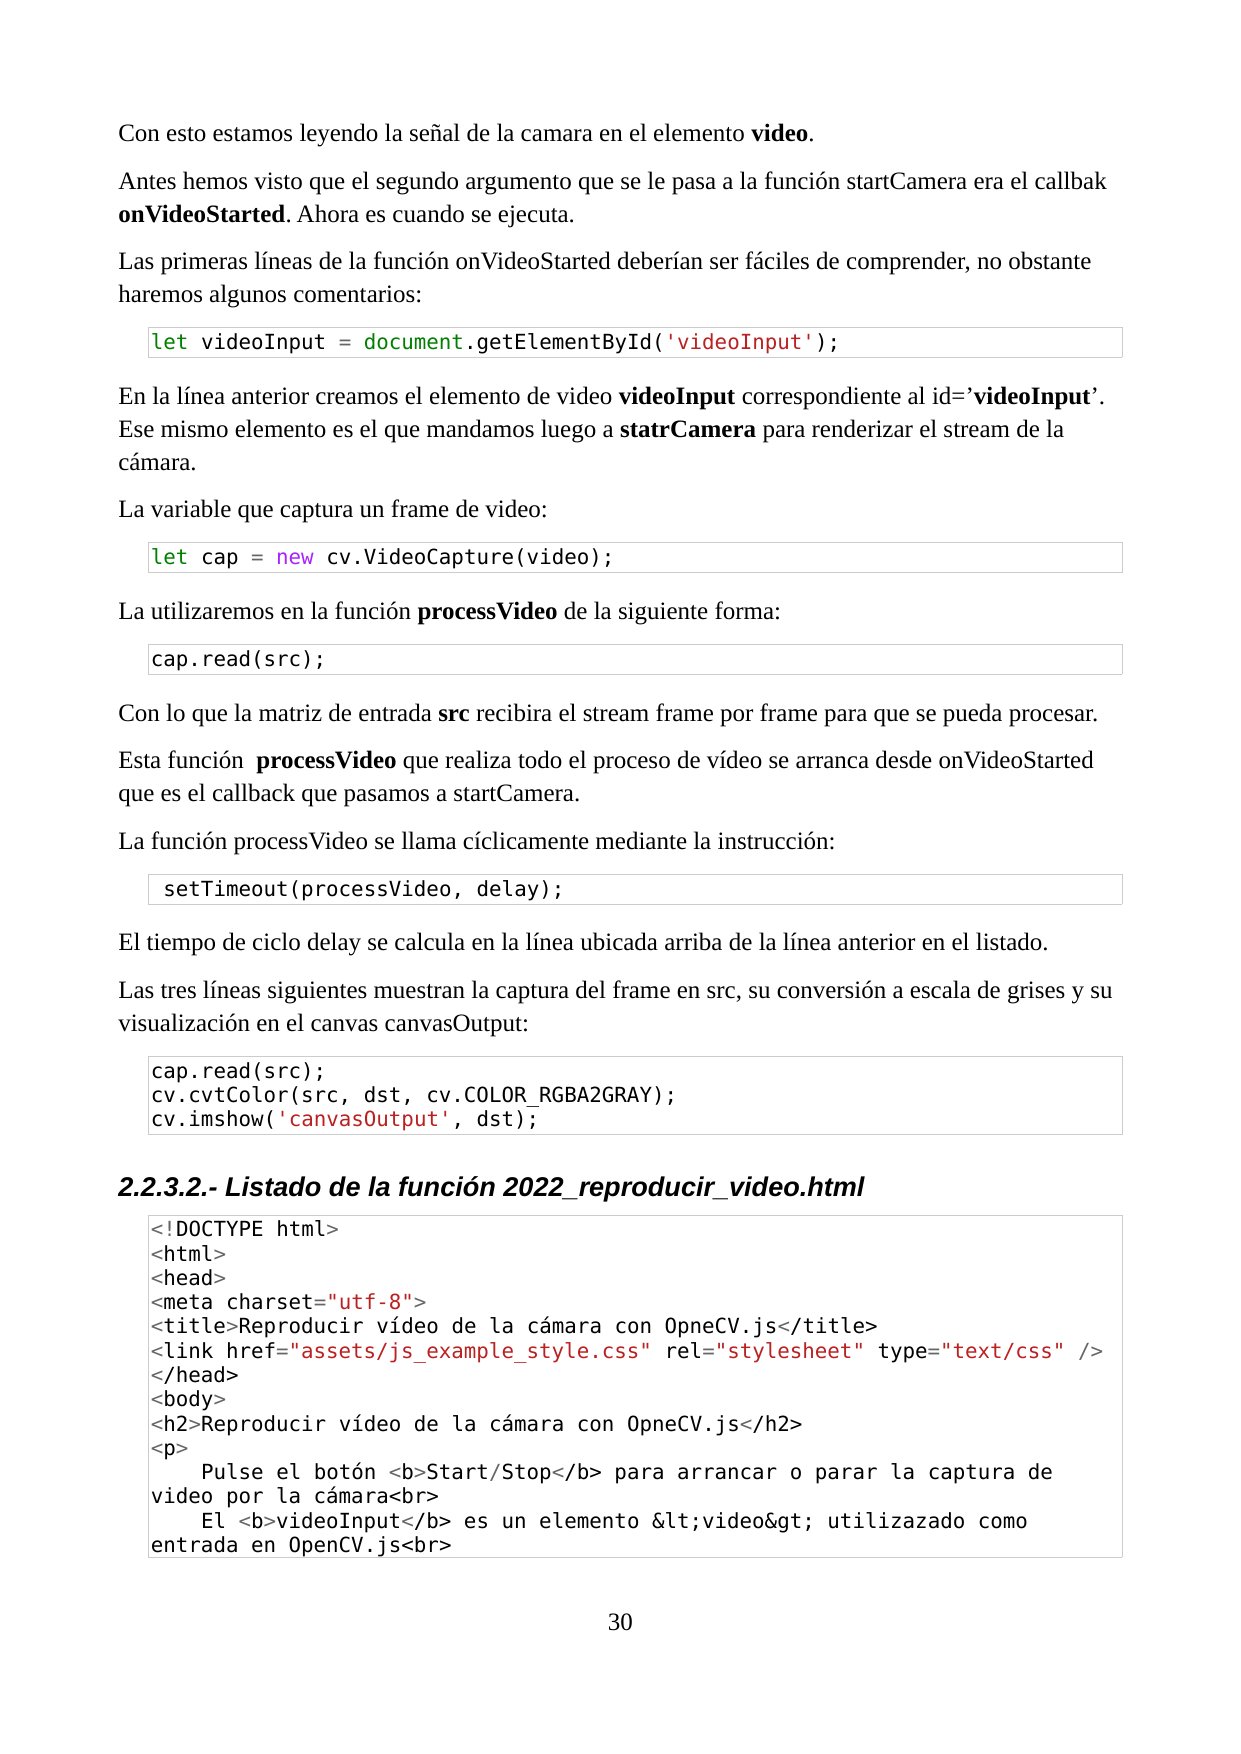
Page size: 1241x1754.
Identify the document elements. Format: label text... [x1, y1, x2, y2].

text Con lo que la matriz de entrada src recibira el stream frame por frame para que se pueda procesar. [118, 698, 1122, 726]
text La variable que captura un frame de video: [118, 494, 1122, 523]
text La función processVideo se llama cíclicamente mediante la instrucción: [118, 826, 1122, 855]
text <head> [149, 1263, 1122, 1287]
text Con esto estamos leyendo la señal de la camara en el elemento video. [118, 118, 1122, 147]
text let cap = new cv.VideoCapture(video); [149, 543, 1122, 572]
subtitle Listado de la función 2022_reproducir_video.html [118, 1171, 1122, 1202]
text El <b>videoInput</b> es un elemento &lt;video&gt; utilizazado como entrada en OpenCV.js<br> [149, 1506, 1122, 1557]
text setTimeout(processVideo, delay); [149, 875, 1122, 904]
text El tiempo de ciclo delay se calcula en la línea ubicada arriba de la línea anterior en el listado. [118, 927, 1122, 956]
text <html> [149, 1239, 1122, 1263]
text cv.imshow('canvasOutput', dst); [149, 1104, 1122, 1134]
text <title>Reproducir vídeo de la cámara con OpneCV.js</title> [149, 1312, 1122, 1336]
text </head> [149, 1360, 1122, 1384]
text <meta charset="utf-8"> [149, 1287, 1122, 1312]
text Las primeras líneas de la función onVideoStarted deberían ser fáciles de comprender, no obstante haremos algunos comentarios: [118, 246, 1122, 308]
text Las tres líneas siguientes muestran la captura del frame en src, su conversión a escala de grises y su visualización en el canvas canvasOutput: [118, 975, 1122, 1037]
text <link href="assets/js_example_style.css" rel="stylesheet" type="text/css" /> [149, 1336, 1122, 1360]
text En la línea anterior creamos el elemento de video videoInput correspondiente al id=’videoInput’. Ese mismo elemento es el que mandamos luego a statrCamera para renderizar el stream de la cámara. [118, 381, 1122, 476]
text Esta función processVideo que realiza todo el proceso de vídeo se arranca desde onVideoStarted que es el callback que pasamos a startCamera. [118, 745, 1122, 807]
text cap.read(src); [149, 1057, 1122, 1080]
text La utilizaremos en la función processVideo de la siguiente forma: [118, 596, 1122, 625]
text cap.read(src); [149, 645, 1122, 674]
text <p> [149, 1433, 1122, 1457]
text Antes hemos visto que el segundo argumento que se le pasa a la función startCamera era el callbak onVideoStarted. Ahora es cuando se ejecuta. [118, 166, 1122, 227]
text <h2>Reproducir vídeo de la cámara con OpneCV.js</h2> [149, 1409, 1122, 1433]
text Pulse el botón <b>Start/Stop</b> para arrancar o parar la captura de video por la cámara<br> [149, 1457, 1122, 1506]
text <body> [149, 1384, 1122, 1409]
text <!DOCTYPE html> [149, 1216, 1122, 1239]
text let videoInput = document.getElementById('videoInput'); [149, 328, 1122, 357]
text cv.cvtColor(src, dst, cv.COLOR_RGBA2GRAY); [149, 1080, 1122, 1104]
